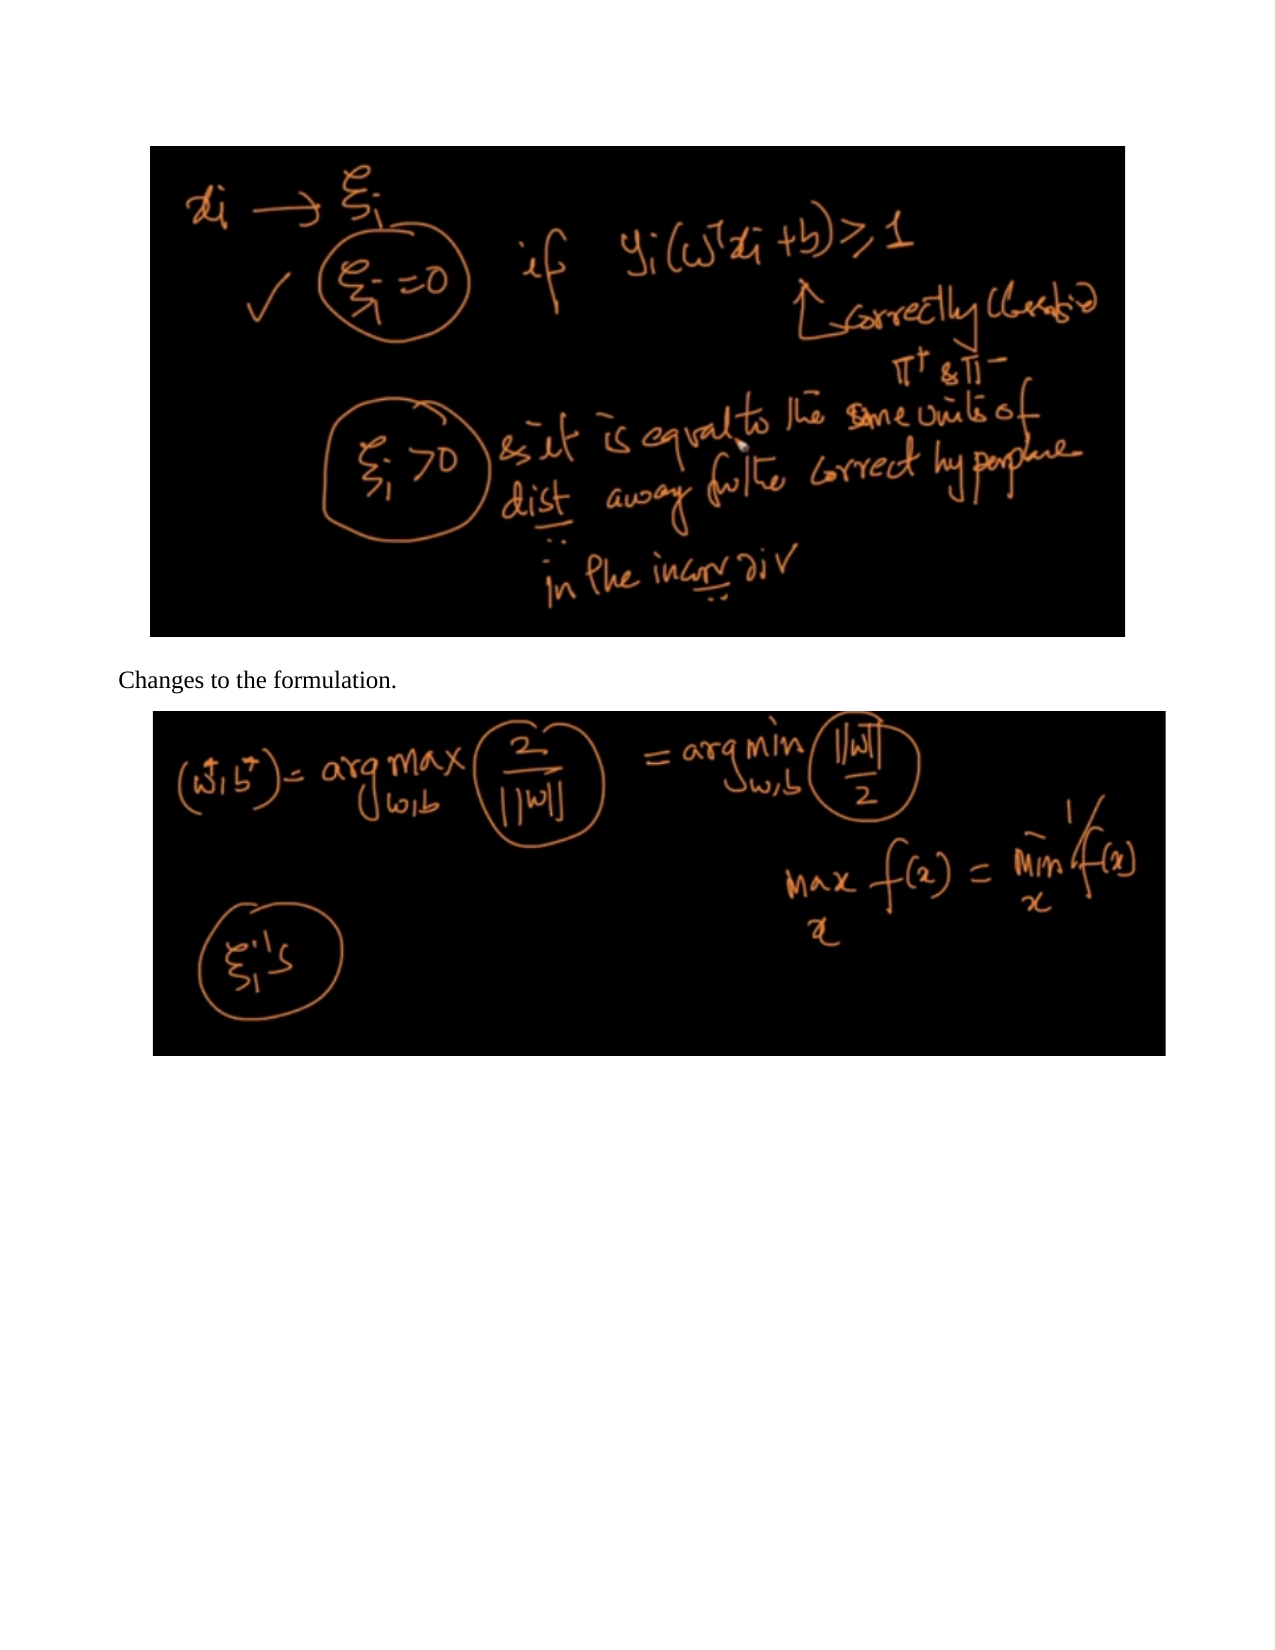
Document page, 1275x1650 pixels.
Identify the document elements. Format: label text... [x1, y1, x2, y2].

picture [150, 146, 1125, 637]
picture [152, 711, 1166, 1056]
text Changes to the formulation. [118, 666, 1157, 694]
